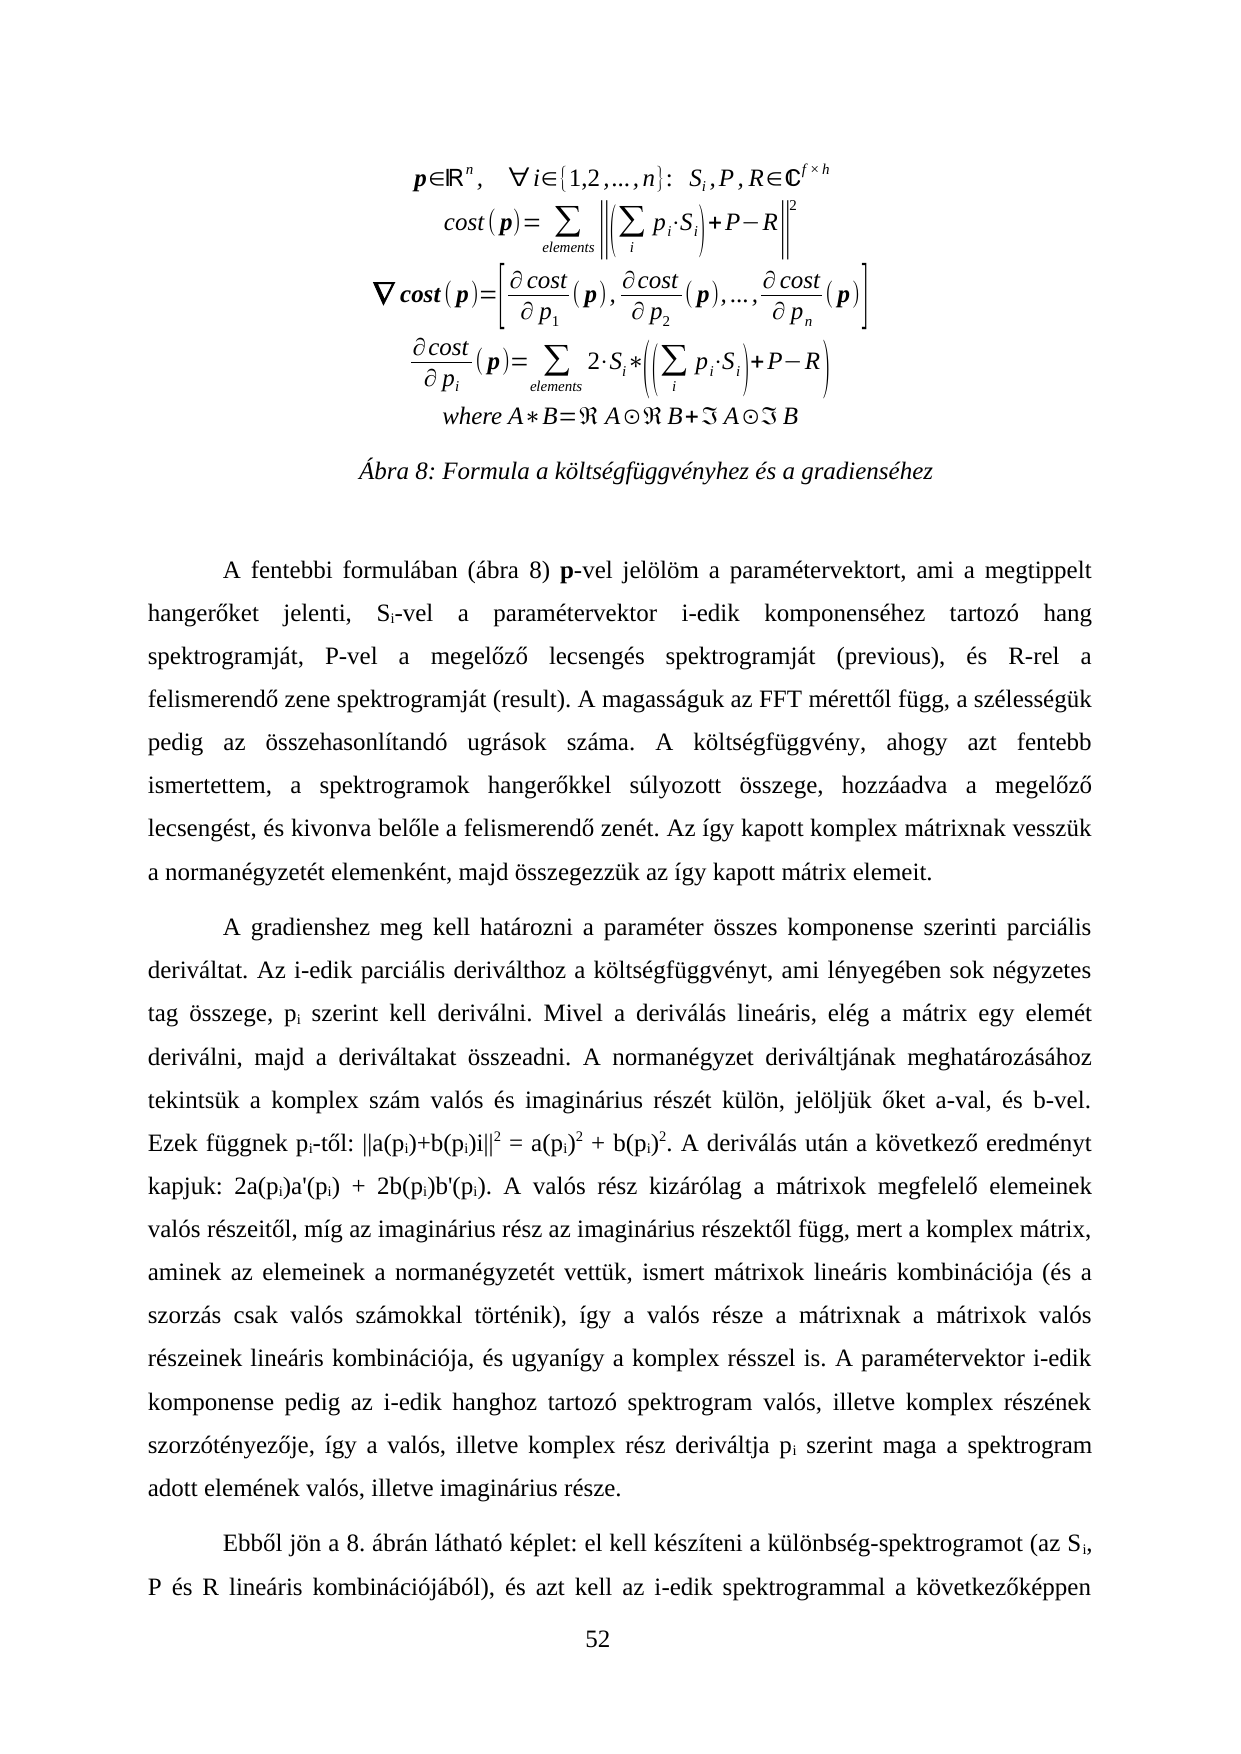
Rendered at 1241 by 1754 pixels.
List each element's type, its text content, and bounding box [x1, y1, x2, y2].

text Ábra 8: Formula a költségfüggvényhez és a gradienséhez [284, 160, 956, 485]
text Ebből jön a 8. ábrán látható képlet: el kell készíteni a különbség-spektrogramot (az Si, P és R lineáris kombinációjából), és azt kell az i-edik spektrogrammal a következőképpen [148, 1528, 1092, 1600]
text A gradienshez meg kell határozni a paraméter összes komponense szerinti parciális deriváltat. Az i-edik parciális deriválthoz a költségfüggvényt, ami lényegében sok négyzetes tag összege, pi szerint kell deriválni. Mivel a deriválás lineáris, elég a mátrix egy elemét deriválni, majd a deriváltakat összeadni. A normanégyzet deriváltjának meghatározásához tekintsük a komplex szám valós és imaginárius részét külön, jelöljük őket a-val, és b-vel. Ezek függnek pi-től: ||a(pi)+b(pi)i||2 = a(pi)2 + b(pi)2. A deriválás után a következő eredményt kapjuk: 2a(pi)a'(pi) + 2b(pi)b'(pi). A valós rész kizárólag a mátrixok megfelelő elemeinek valós részeitől, míg az imaginárius rész az imaginárius részektől függ, mert a komplex mátrix, aminek az elemeinek a normanégyzetét vettük, ismert mátrixok lineáris kombinációja (és a szorzás csak valós számokkal történik), így a valós része a mátrixnak a mátrixok valós részeinek lineáris kombinációja, és ugyanígy a komplex résszel is. A paramétervektor i-edik komponense pedig az i-edik hanghoz tartozó spektrogram valós, illetve komplex részének szorzótényezője, így a valós, illetve komplex rész deriváltja pi szerint maga a spektrogram adott elemének valós, illetve imaginárius része. [148, 912, 1092, 1502]
text A fentebbi formulában (ábra 8) p-vel jelölöm a paramétervektort, ami a megtippelt hangerőket jelenti, Si-vel a paramétervektor i-edik komponenséhez tartozó hang spektrogramját, P-vel a megelőző lecsengés spektrogramját (previous), és R-rel a felismerendő zene spektrogramját (result). A magasságuk az FFT mérettől függ, a szélességük pedig az összehasonlítandó ugrások száma. A költségfüggvény, ahogy azt fentebb ismertettem, a spektrogramok hangerőkkel súlyozott összege, hozzáadva a megelőző lecsengést, és kivonva belőle a felismerendő zenét. Az így kapott komplex mátrixnak vesszük a normanégyzetét elemenként, majd összegezzük az így kapott mátrix elemeit. [148, 555, 1092, 885]
